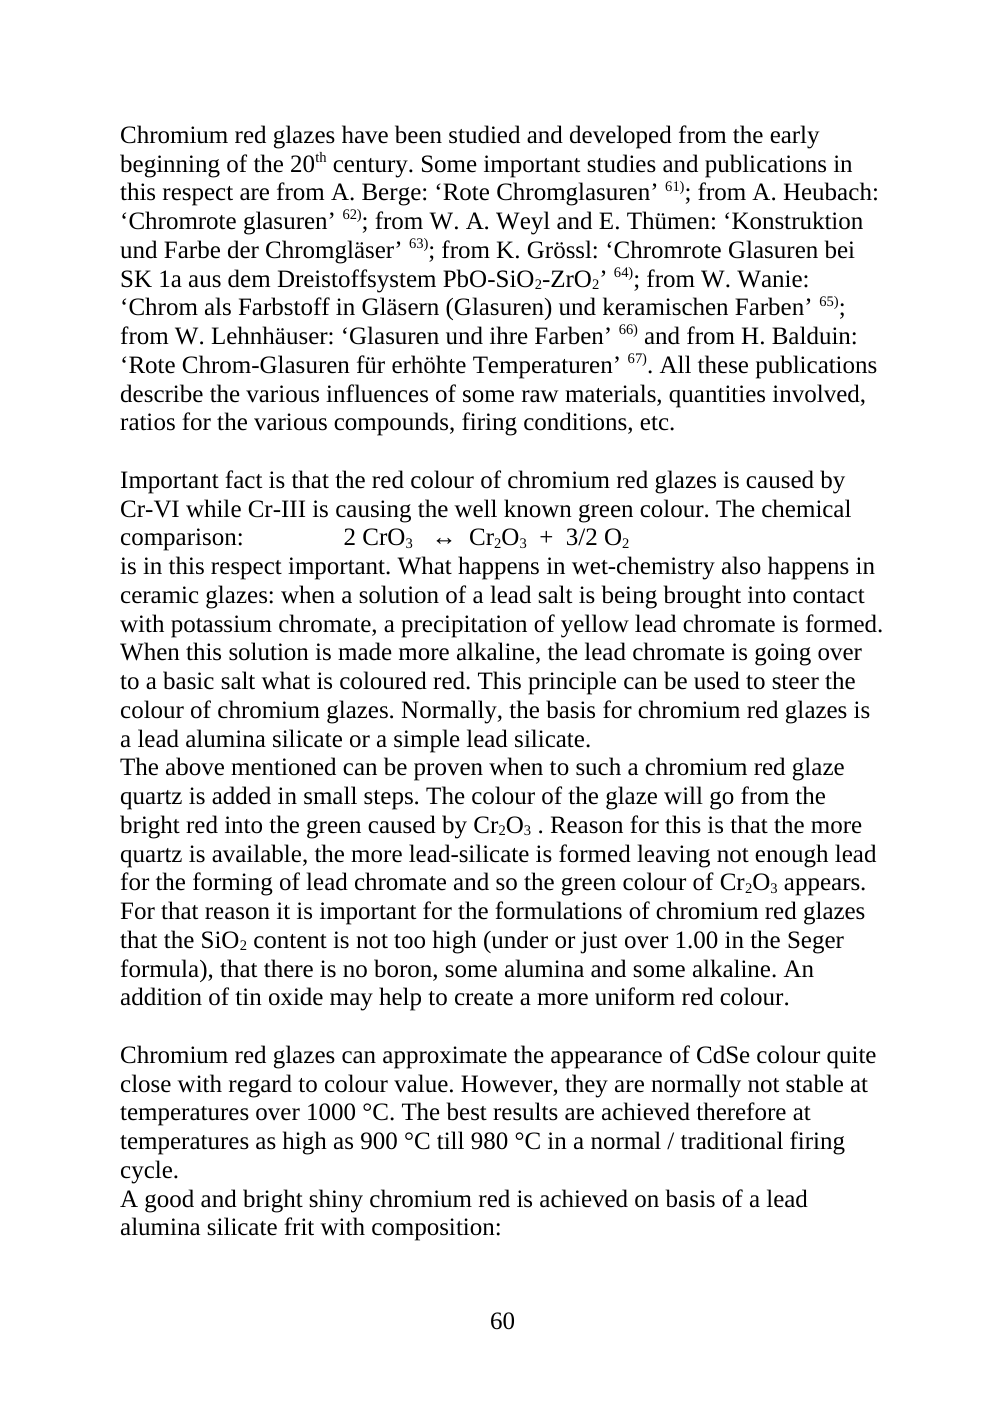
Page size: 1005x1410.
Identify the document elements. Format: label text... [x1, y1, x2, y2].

text Chromium red glazes can approximate the appearance of CdSe colour quite close with regard to colour value. However, they are normally not stable at temperatures over 1000 °C. The best results are achieved therefore at temperatures as high as 900 °C till 980 °C in a normal / traditional firing cycle. [120, 1040, 885, 1184]
text Chromium red glazes have been studied and developed from the early beginning of the 20th century. Some important studies and publications in this respect are from A. Berge: ‘Rote Chromglasuren’ 61); from A. Heubach: ‘Chromrote glasuren’ 62); from W. A. Weyl and E. Thümen: ‘Konstruktion und Farbe der Chromgläser’ 63); from K. Grössl: ‘Chromrote Glasuren bei SK 1a aus dem Dreistoffsystem PbO-SiO2-ZrO2’ 64); from W. Wanie: ‘Chrom als Farbstoff in Gläsern (Glasuren) und keramischen Farben’ 65); from W. Lehnhäuser: ‘Glasuren und ihre Farben’ 66) and from H. Balduin: ‘Rote Chrom-Glasuren für erhöhte Temperaturen’ 67). All these publications describe the various influences of some raw materials, quantities involved, ratios for the various compounds, firing conditions, etc. [120, 120, 885, 436]
text A good and bright shiny chromium red is achieved on basis of a lead alumina silicate frit with composition: [120, 1184, 885, 1241]
text The above mentioned can be proven when to such a chromium red glaze quartz is added in small steps. The colour of the glaze will go from the bright red into the green caused by Cr2O3 . Reason for this is that the more quartz is available, the more lead-silicate is formed leaving not enough lead for the forming of lead chromate and so the green colour of Cr2O3 appears. For that reason it is important for the formulations of chromium red glazes that the SiO2 content is not too high (under or just over 1.00 in the Seger formula), that there is no boron, some alumina and some alkaline. An addition of tin oxide may help to create a more uniform red colour. [120, 752, 885, 1011]
text Important fact is that the red colour of chromium red glazes is caused by Cr-VI while Cr-III is causing the well known green colour. The chemical comparison: 2 CrO3 ↔ Cr2O3 + 3/2 O2 [120, 465, 885, 551]
text is in this respect important. What happens in wet-chemistry also happens in ceramic glazes: when a solution of a lead salt is being brought into contact with potassium chromate, a precipitation of yellow lead chromate is formed. When this solution is made more alkaline, the lead chromate is going over to a basic salt what is coloured red. This principle can be used to steer the colour of chromium glazes. Normally, the basis for chromium red glazes is a lead alumina silicate or a simple lead silicate. [120, 551, 885, 752]
